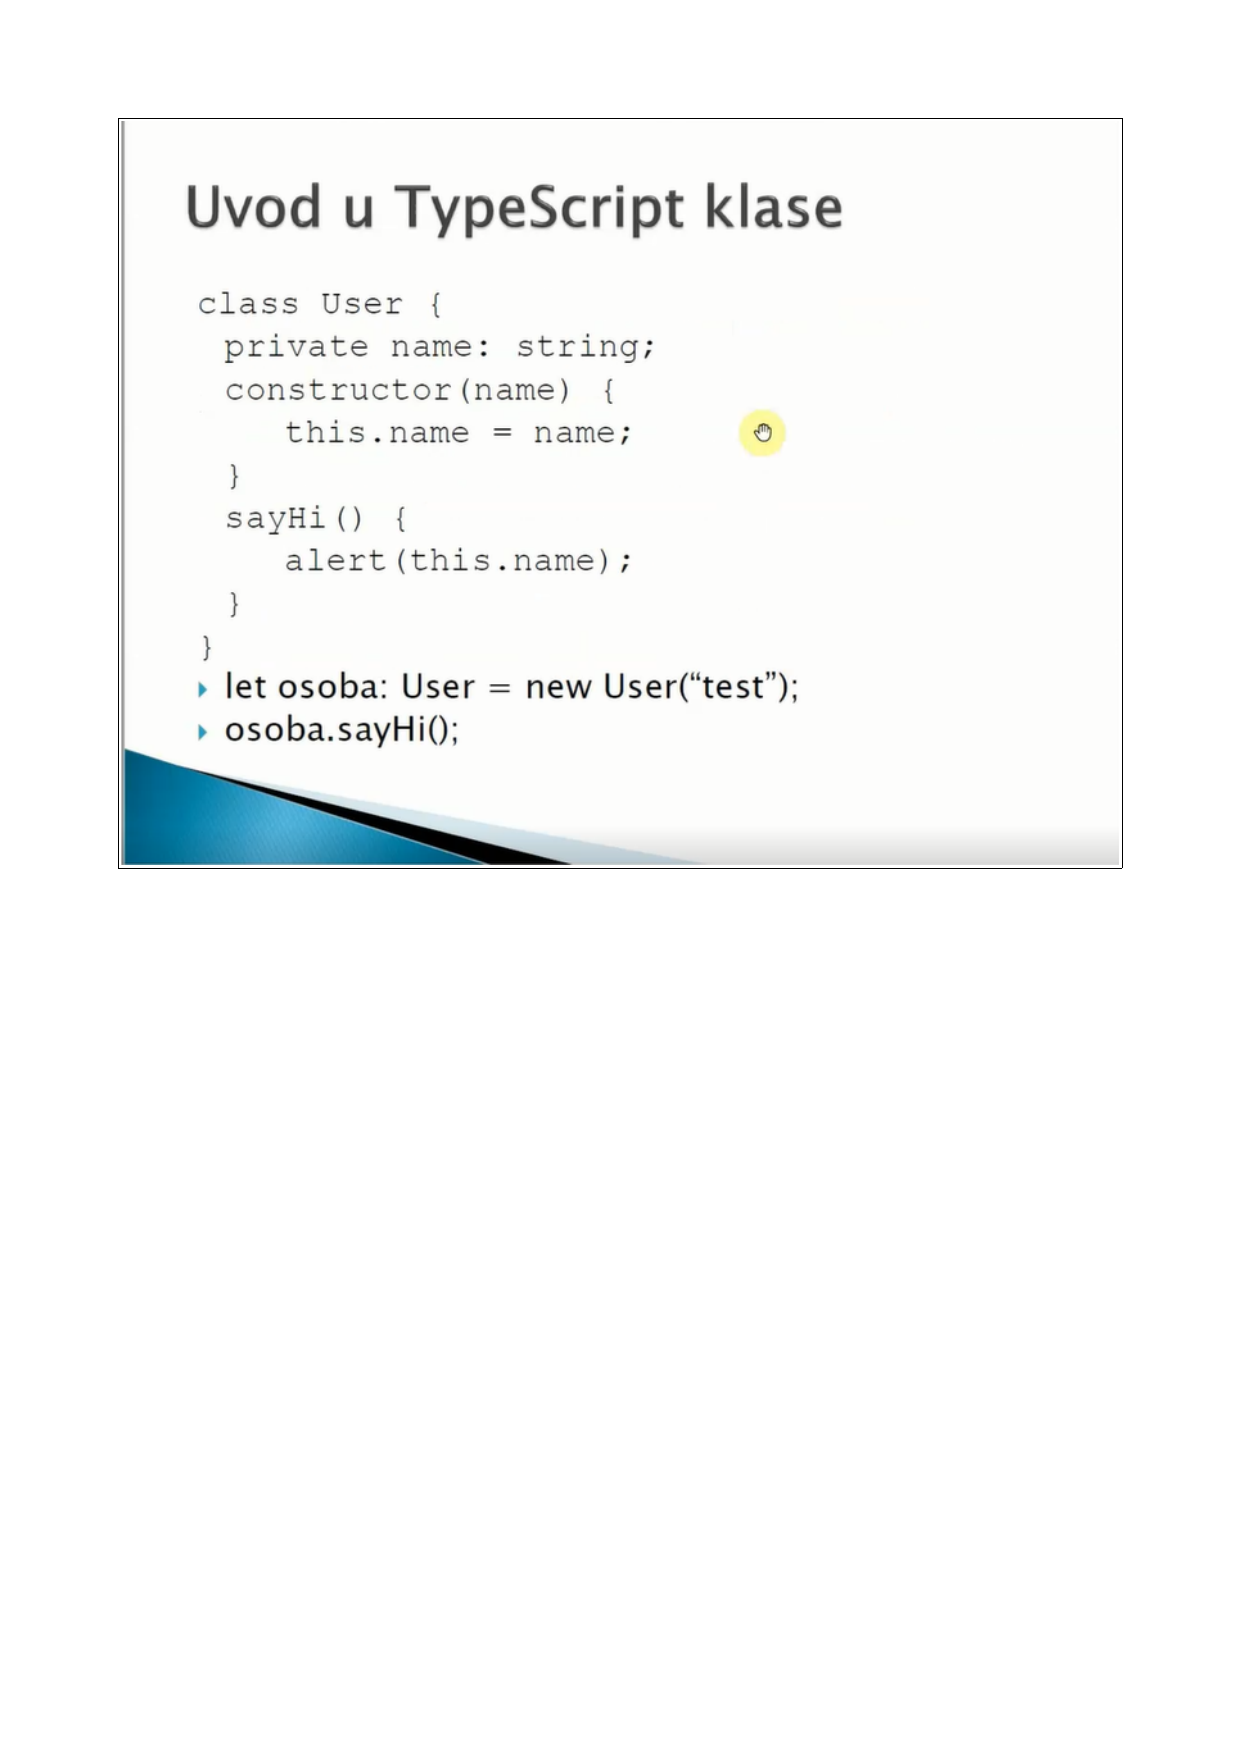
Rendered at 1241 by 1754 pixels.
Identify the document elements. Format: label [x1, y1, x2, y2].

picture [121, 121, 1119, 865]
